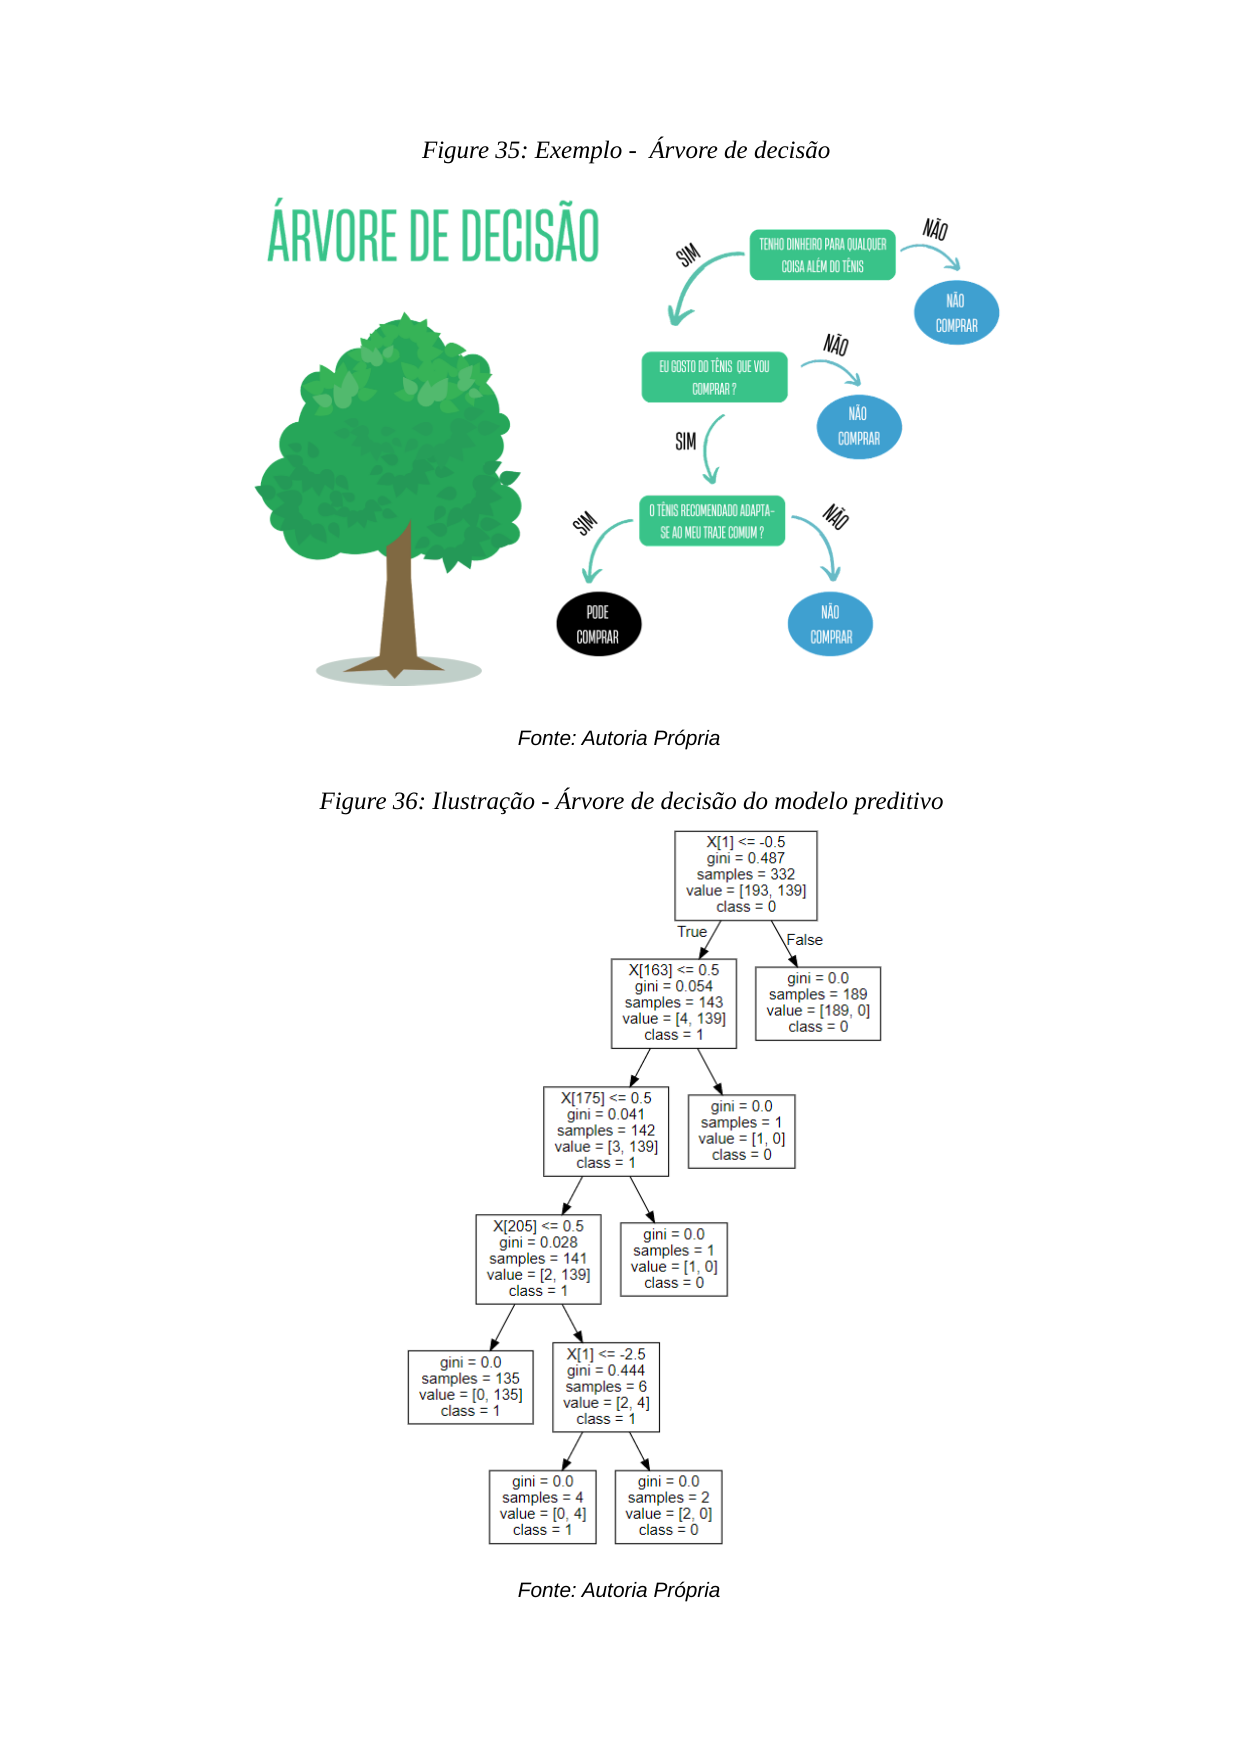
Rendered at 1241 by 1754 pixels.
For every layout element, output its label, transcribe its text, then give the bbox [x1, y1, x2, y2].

text Figure 35: Exemplo - Árvore de decisão [125, 135, 1129, 164]
text Fonte: Autoria Própria [118, 770, 1122, 1602]
picture [400, 826, 899, 1547]
text [232, 773, 1033, 786]
text Figure 36: Ilustração - Árvore de decisão do modelo preditivo [232, 786, 1033, 815]
text Fonte: Autoria Própria [118, 118, 1129, 749]
text [232, 815, 1033, 1566]
picture [241, 179, 1015, 701]
